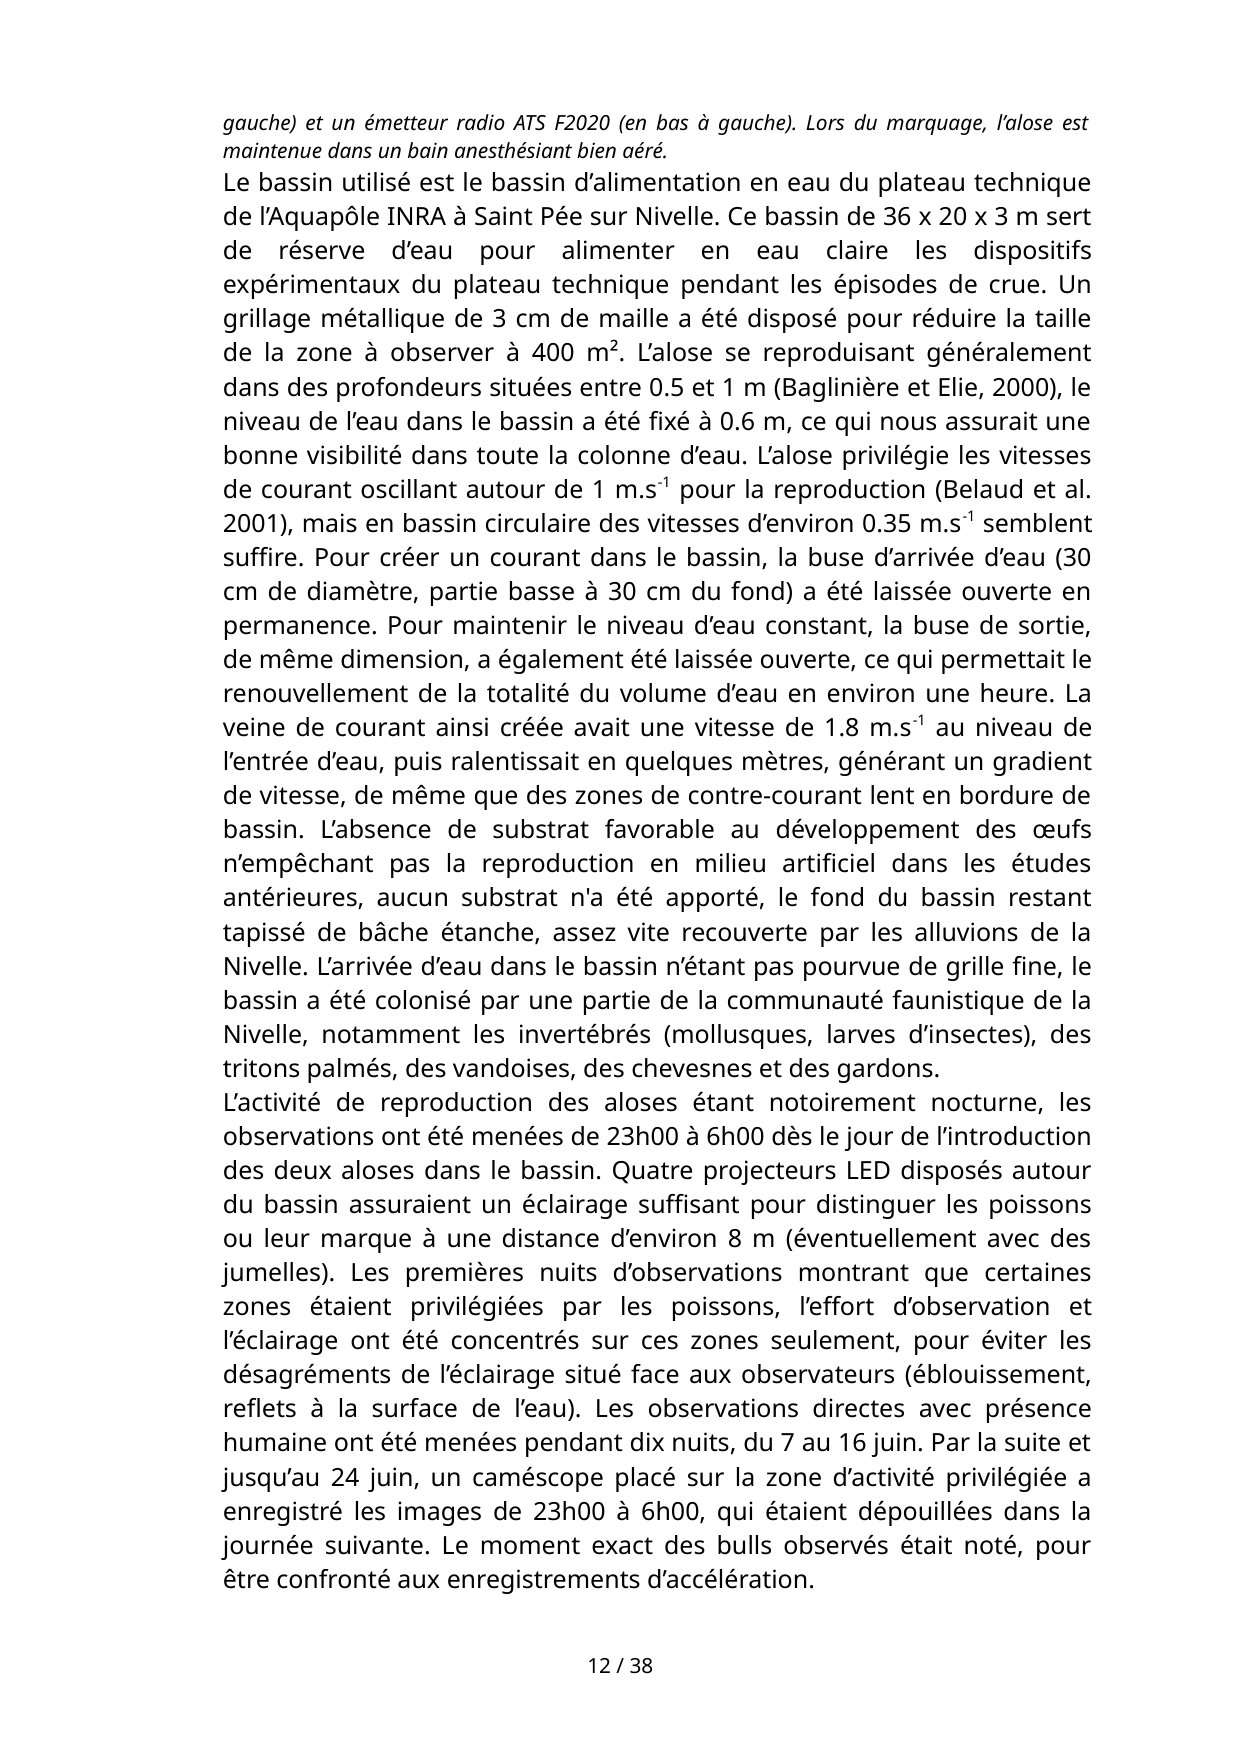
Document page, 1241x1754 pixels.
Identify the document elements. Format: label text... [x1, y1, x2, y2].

text gauche) et un émetteur radio ATS F2020 (en bas à gauche). Lors du marquage, l’alose est maintenue dans un bain anesthésiant bien aéré. [223, 108, 1093, 165]
text Le bassin utilisé est le bassin d’alimentation en eau du plateau technique de l’Aquapôle INRA à Saint Pée sur Nivelle. Ce bassin de 36 x 20 x 3 m sert de réserve d’eau pour alimenter en eau claire les dispositifs expérimentaux du plateau technique pendant les épisodes de crue. Un grillage métallique de 3 cm de maille a été disposé pour réduire la taille de la zone à observer à 400 m². L’alose se reproduisant généralement dans des profondeurs situées entre 0.5 et 1 m (Baglinière et Elie, 2000), le niveau de l’eau dans le bassin a été fixé à 0.6 m, ce qui nous assurait une bonne visibilité dans toute la colonne d’eau. L’alose privilégie les vitesses de courant oscillant autour de 1 m.s-1 pour la reproduction (Belaud et al. 2001), mais en bassin circulaire des vitesses d’environ 0.35 m.s-1 semblent suffire. Pour créer un courant dans le bassin, la buse d’arrivée d’eau (30 cm de diamètre, partie basse à 30 cm du fond) a été laissée ouverte en permanence. Pour maintenir le niveau d’eau constant, la buse de sortie, de même dimension, a également été laissée ouverte, ce qui permettait le renouvellement de la totalité du volume d’eau en environ une heure. La veine de courant ainsi créée avait une vitesse de 1.8 m.s-1 au niveau de l’entrée d’eau, puis ralentissait en quelques mètres, générant un gradient de vitesse, de même que des zones de contre-courant lent en bordure de bassin. L’absence de substrat favorable au développement des œufs n’empêchant pas la reproduction en milieu artificiel dans les études antérieures, aucun substrat n'a été apporté, le fond du bassin restant tapissé de bâche étanche, assez vite recouverte par les alluvions de la Nivelle. L’arrivée d’eau dans le bassin n’étant pas pourvue de grille fine, le bassin a été colonisé par une partie de la communauté faunistique de la Nivelle, notamment les invertébrés (mollusques, larves d’insectes), des tritons palmés, des vandoises, des chevesnes et des gardons. [223, 165, 1093, 1084]
text L’activité de reproduction des aloses étant notoirement nocturne, les observations ont été menées de 23h00 à 6h00 dès le jour de l’introduction des deux aloses dans le bassin. Quatre projecteurs LED disposés autour du bassin assuraient un éclairage suffisant pour distinguer les poissons ou leur marque à une distance d’environ 8 m (éventuellement avec des jumelles). Les premières nuits d’observations montrant que certaines zones étaient privilégiées par les poissons, l’effort d’observation et l’éclairage ont été concentrés sur ces zones seulement, pour éviter les désagréments de l’éclairage situé face aux observateurs (éblouissement, reflets à la surface de l’eau). Les observations directes avec présence humaine ont été menées pendant dix nuits, du 7 au 16 juin. Par la suite et jusqu’au 24 juin, un caméscope placé sur la zone d’activité privilégiée a enregistré les images de 23h00 à 6h00, qui étaient dépouillées dans la journée suivante. Le moment exact des bulls observés était noté, pour être confronté aux enregistrements d’accélération. [223, 1084, 1093, 1595]
